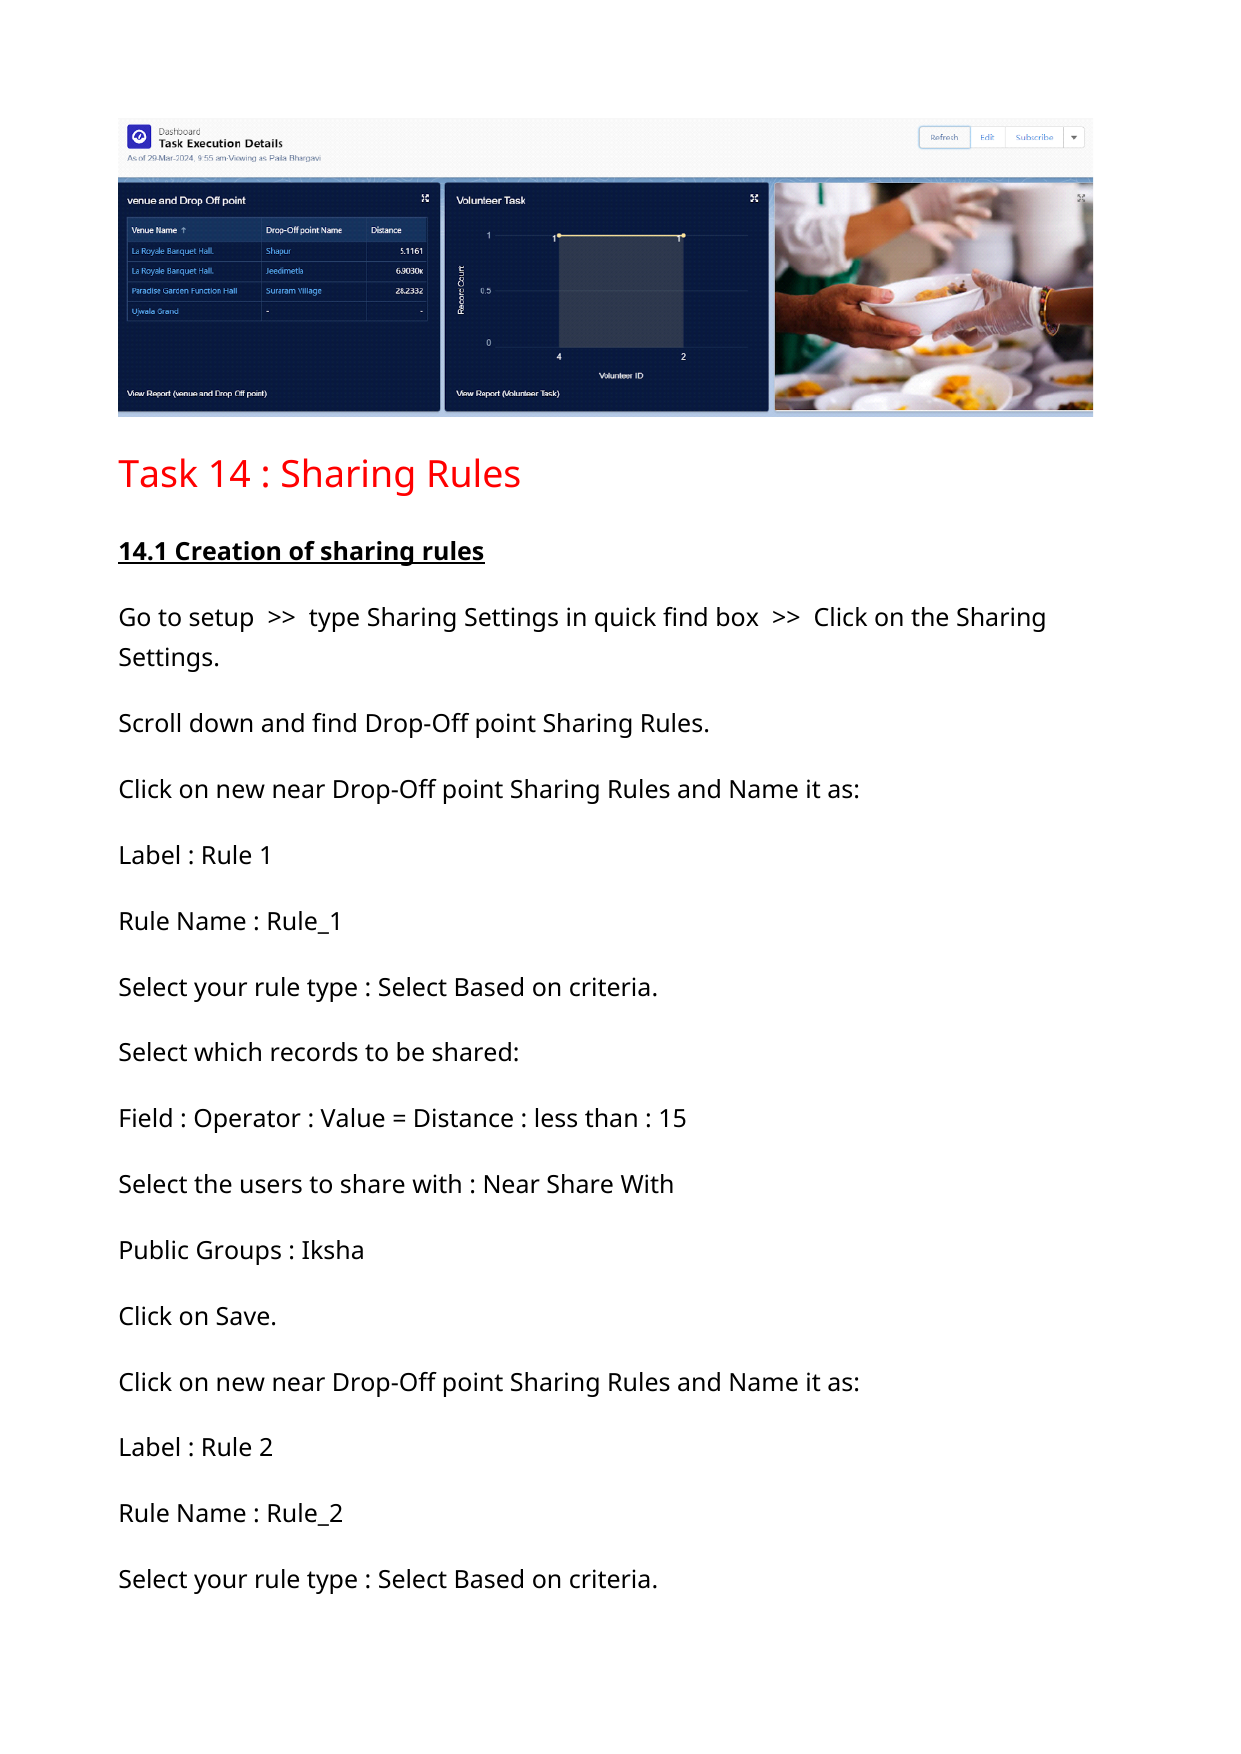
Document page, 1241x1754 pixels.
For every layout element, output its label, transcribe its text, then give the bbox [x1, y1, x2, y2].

text Public Groups : Iksha [118, 1232, 1122, 1267]
text Select your rule type : Select Based on criteria. [118, 969, 1122, 1003]
text Scroll down and find Drop-Off point Sharing Rules. [118, 706, 1122, 740]
text Select the users to share with : Near Share With [118, 1167, 1122, 1201]
text Task 14 : Sharing Rules [118, 447, 1122, 498]
text Field : Operator : Value = Distance : less than : 15 [118, 1101, 1122, 1135]
text Select which records to be shared: [118, 1035, 1122, 1069]
text Click on new near Drop-Off point Sharing Rules and Name it as: [118, 772, 1122, 806]
text Rule Name : Rule_1 [118, 903, 1122, 937]
text Click on new near Drop-Off point Sharing Rules and Name it as: [118, 1364, 1122, 1398]
text Select your rule type : Select Based on criteria. [118, 1562, 1122, 1596]
text Click on Save. [118, 1298, 1122, 1332]
text Label : Rule 2 [118, 1430, 1122, 1464]
text 14.1 Creation of sharing rules [118, 533, 1122, 567]
text Rule Name : Rule_2 [118, 1496, 1122, 1530]
text Go to setup >> type Sharing Settings in quick find box >> Click on the Sharing Settings. [118, 599, 1122, 674]
text Label : Rule 1 [118, 837, 1122, 872]
